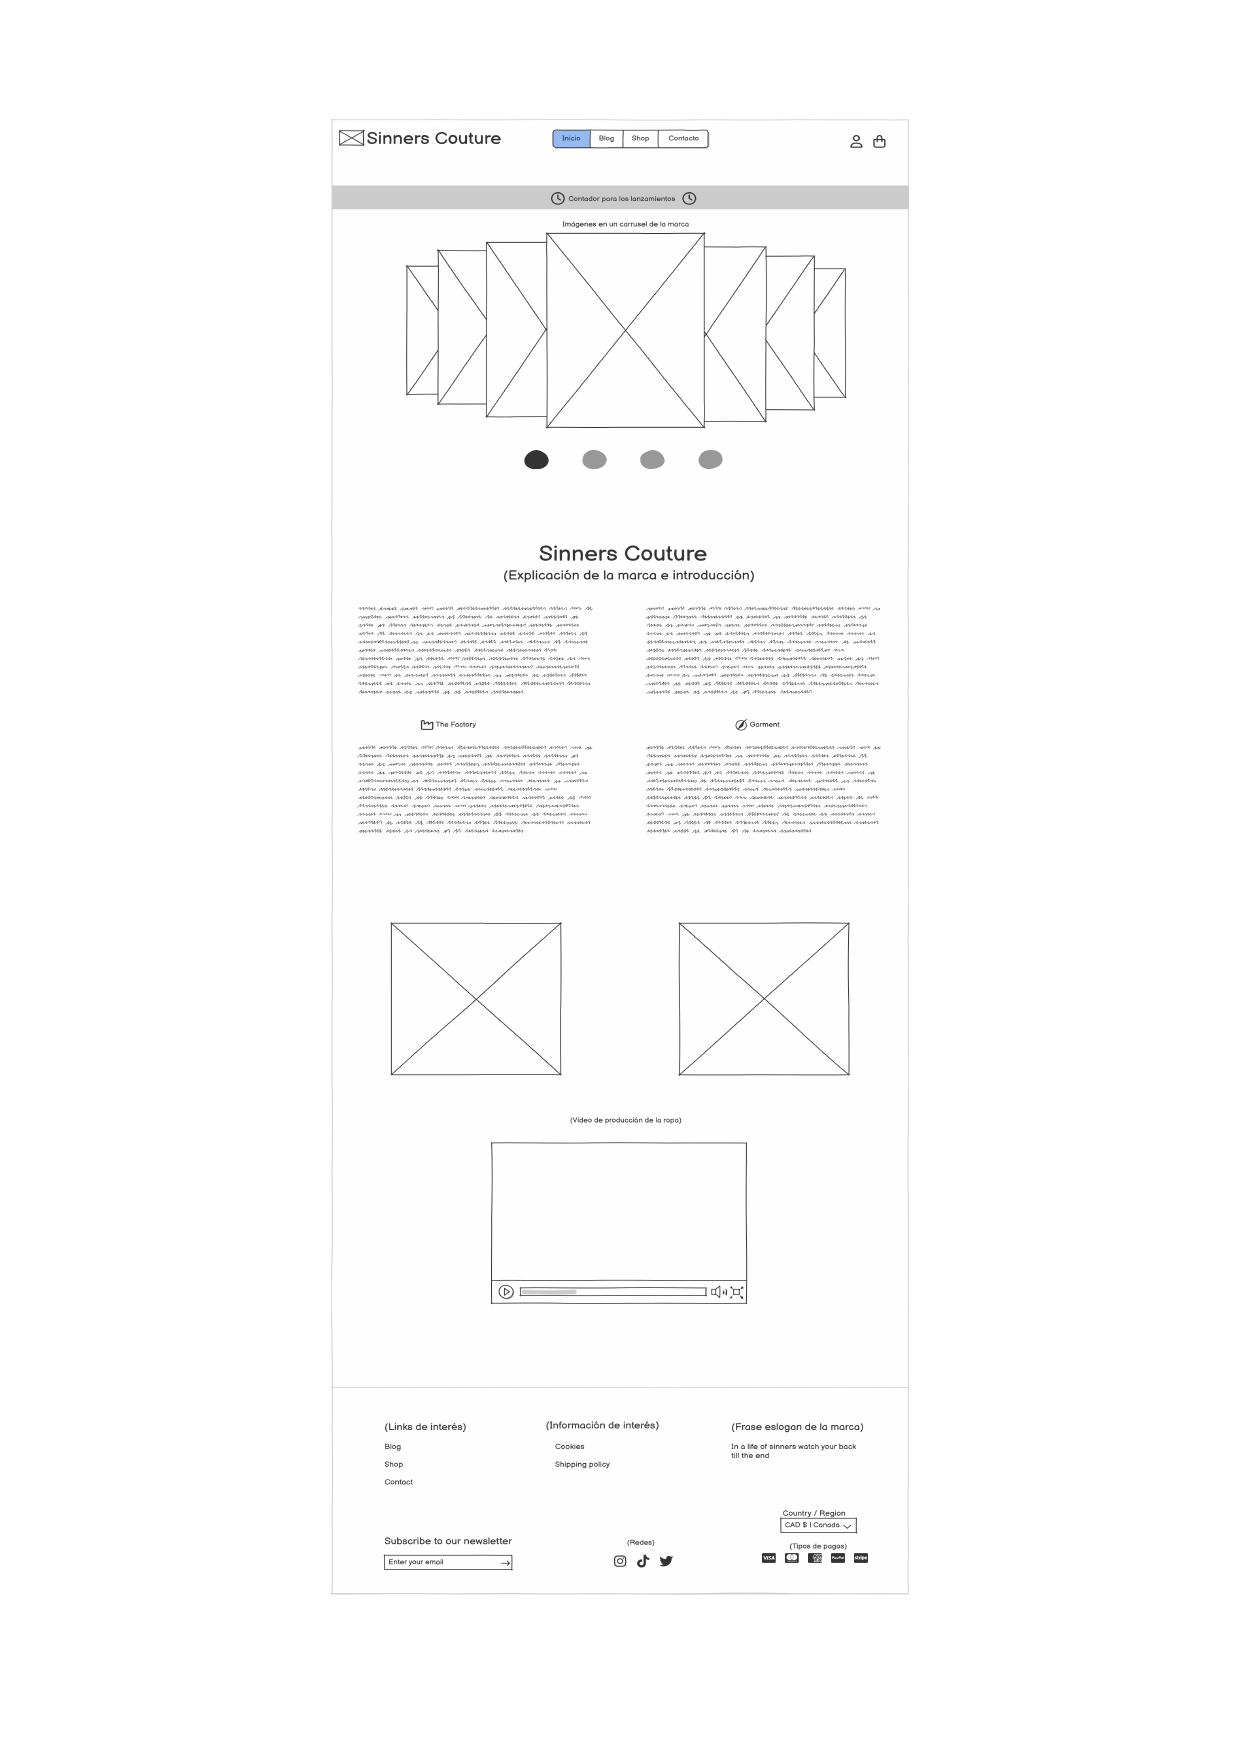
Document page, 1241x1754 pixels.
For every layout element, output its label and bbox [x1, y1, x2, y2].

picture [329, 118, 911, 1598]
